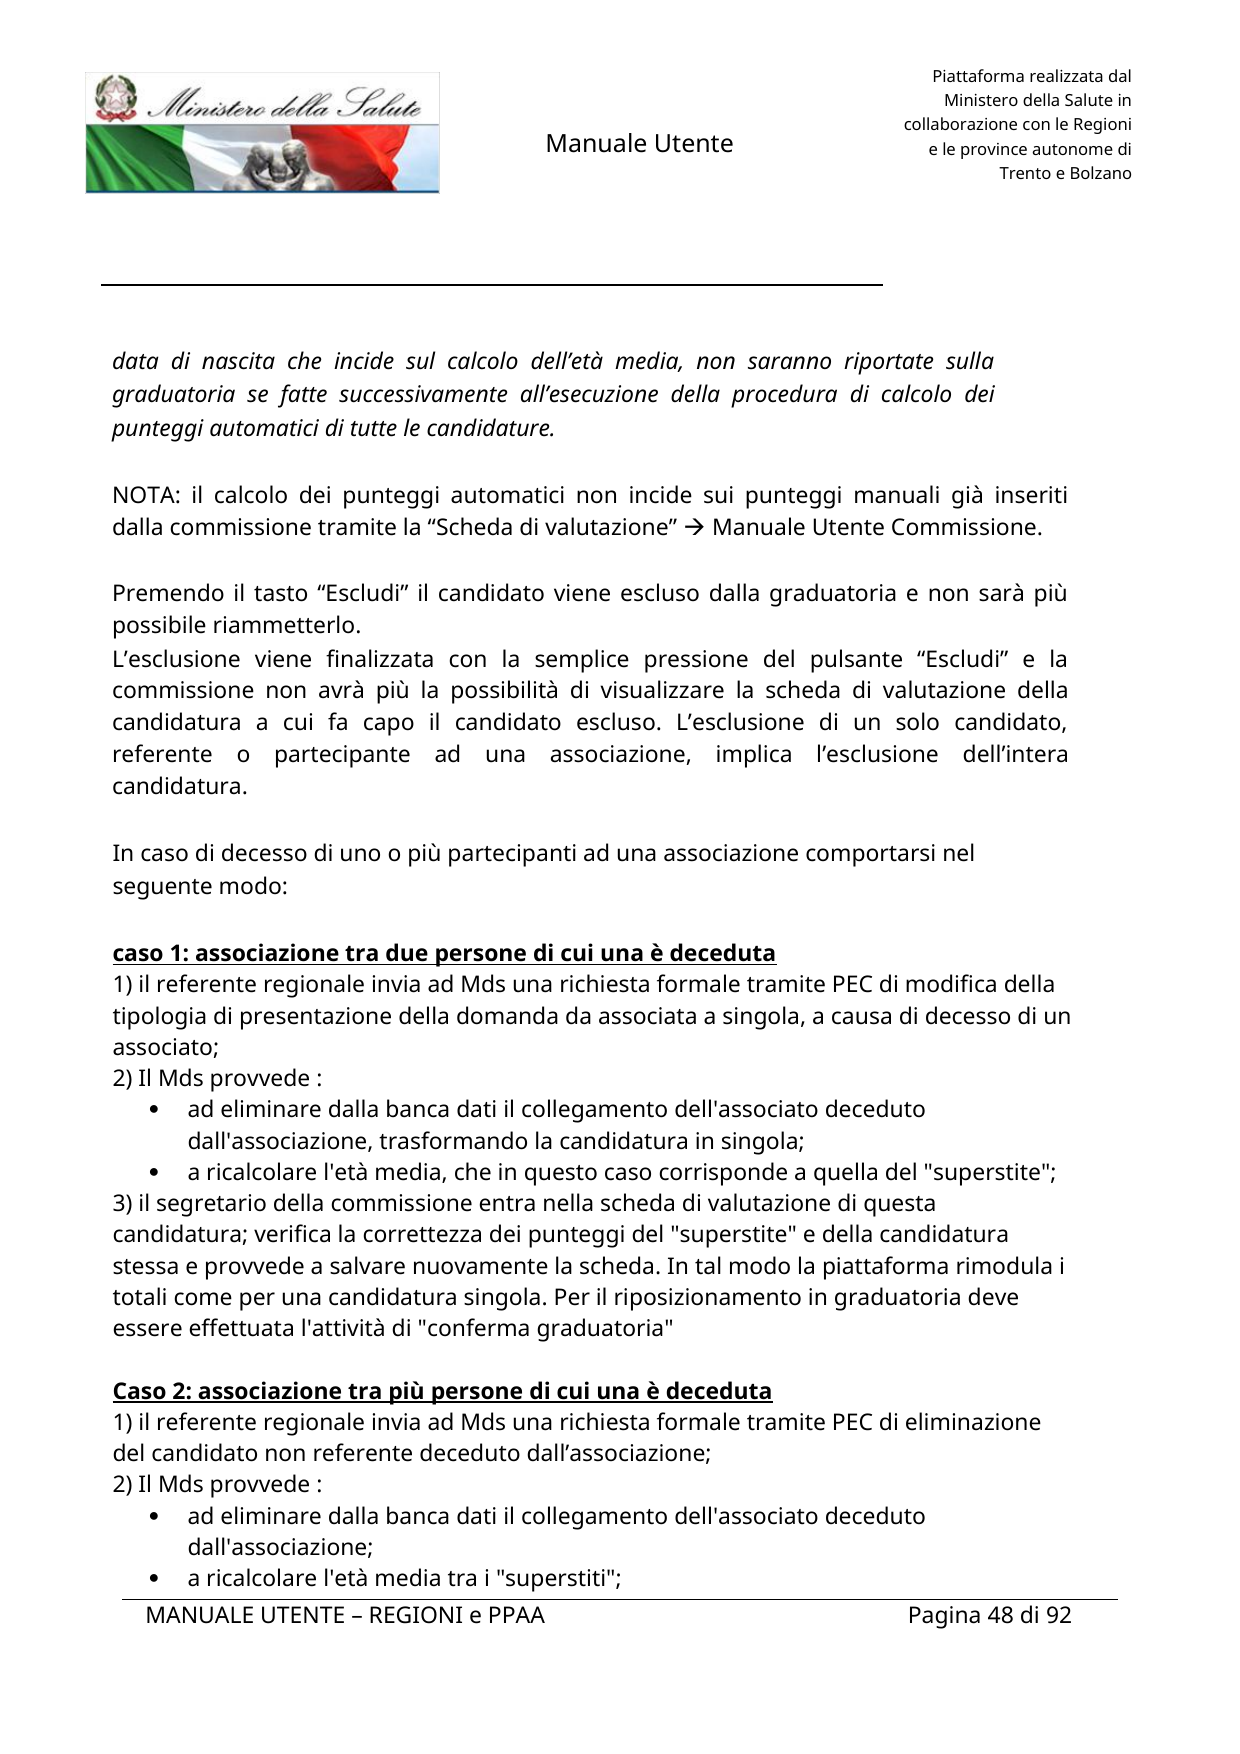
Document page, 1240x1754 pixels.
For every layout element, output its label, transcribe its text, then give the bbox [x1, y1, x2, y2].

list a ricalcolare l'età media tra i "superstiti"; [150, 1562, 1078, 1593]
text data di nascita che incide sul calcolo dell’età media, non saranno riportate sulla graduatoria se fatte successivamente all’esecuzione della procedura di calcolo dei punteggi automatici di tutte le candidature. [112, 345, 998, 443]
text Premendo il tasto “Escludi” il candidato viene escluso dalla graduatoria e non sarà più possibile riammetterlo. [112, 577, 1069, 641]
text 1) il referente regionale invia ad Mds una richiesta formale tramite PEC di eliminazione del candidato non referente deceduto dall’associazione; [112, 1406, 1078, 1468]
text NOTA: il calcolo dei punteggi automatici non incide sui punteggi manuali già inseriti dalla commissione tramite la “Scheda di valutazione”  Manuale Utente Commissione. [112, 479, 1069, 542]
text 3) il segretario della commissione entra nella scheda di valutazione di questa candidatura; verifica la correttezza dei punteggi del "superstite" e della candidatura stessa e provvede a salvare nuovamente la scheda. In tal modo la piattaforma rimodula i totali come per una candidatura singola. Per il riposizionamento in graduatoria deve essere effettuata l'attività di "conferma graduatoria" [112, 1187, 1078, 1343]
text caso 1: associazione tra due persone di cui una è deceduta [112, 937, 1078, 968]
text In caso di decesso di uno o più partecipanti ad una associazione comportarsi nel seguente modo: [112, 837, 1078, 902]
text L’esclusione viene finalizzata con la semplice pressione del pulsante “Escludi” e la commissione non avrà più la possibilità di visualizzare la scheda di valutazione della candidatura a cui fa capo il candidato escluso. L’esclusione di un solo candidato, referente o partecipante ad una associazione, implica l’esclusione dell’intera candidatura. [112, 643, 1069, 801]
list ad eliminare dalla banca dati il collegamento dell'associato deceduto dall'associazione; [150, 1500, 1078, 1562]
list ad eliminare dalla banca dati il collegamento dell'associato deceduto dall'associazione, trasformando la candidatura in singola; [150, 1093, 1078, 1156]
text Caso 2: associazione tra più persone di cui una è deceduta [112, 1375, 1078, 1406]
list a ricalcolare l'età media, che in questo caso corrisponde a quella del "superstite"; [150, 1156, 1078, 1187]
text 2) Il Mds provvede : [112, 1062, 1078, 1093]
text 1) il referente regionale invia ad Mds una richiesta formale tramite PEC di modifica della tipologia di presentazione della domanda da associata a singola, a causa di decesso di un associato; [112, 968, 1078, 1062]
text 2) Il Mds provvede : [112, 1468, 1078, 1500]
